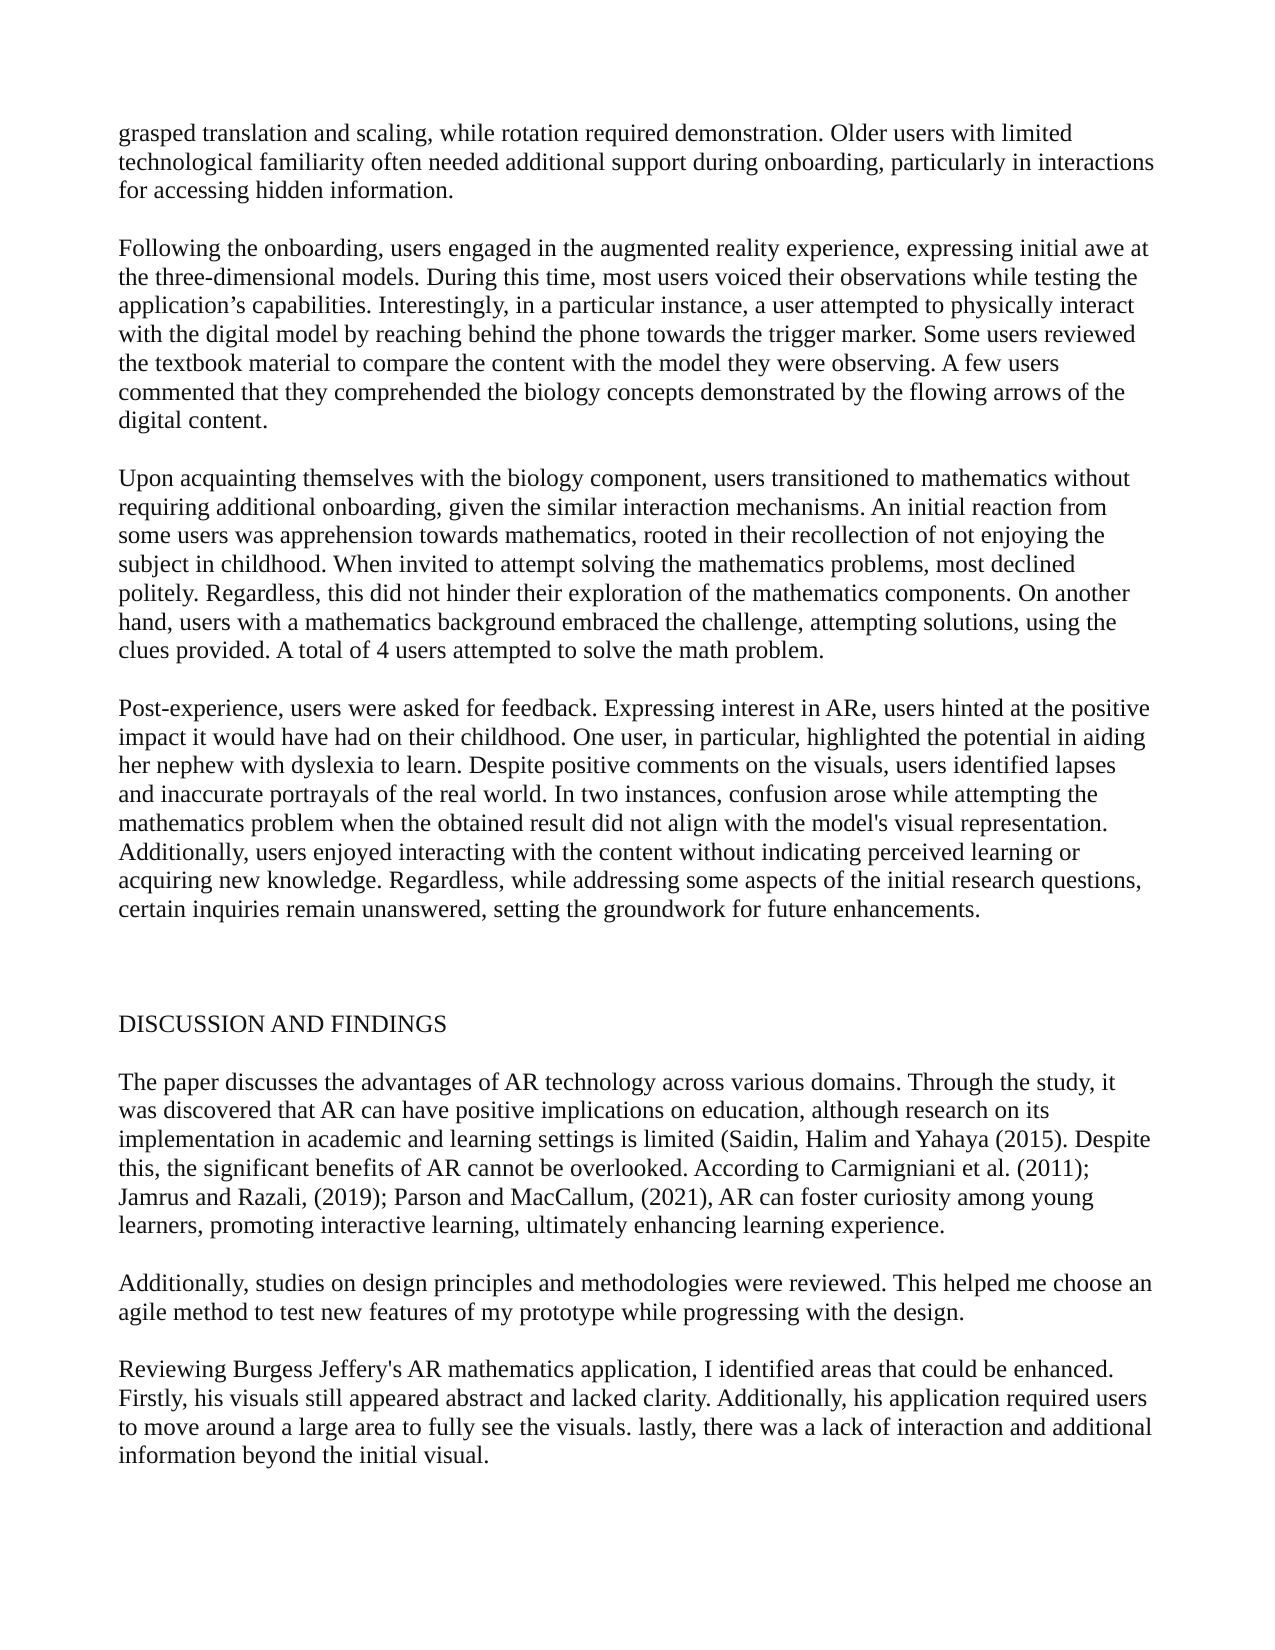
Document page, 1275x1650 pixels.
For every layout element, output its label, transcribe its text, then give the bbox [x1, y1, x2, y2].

text DISCUSSION AND FINDINGS [118, 1009, 1157, 1038]
text Upon acquainting themselves with the biology component, users transitioned to mathematics without requiring additional onboarding, given the similar interaction mechanisms. An initial reaction from some users was apprehension towards mathematics, rooted in their recollection of not enjoying the subject in childhood. When invited to attempt solving the mathematics problems, most declined politely. Regardless, this did not hinder their exploration of the mathematics components. On another hand, users with a mathematics background embraced the challenge, attempting solutions, using the clues provided. A total of 4 users attempted to solve the math problem. [118, 463, 1157, 664]
text Following the onboarding, users engaged in the augmented reality experience, expressing initial awe at the three-dimensional models. During this time, most users voiced their observations while testing the application’s capabilities. Interestingly, in a particular instance, a user attempted to physically interact with the digital model by reaching behind the phone towards the trigger marker. Some users reviewed the textbook material to compare the content with the model they were observing. A few users commented that they comprehended the biology concepts demonstrated by the flowing arrows of the digital content. [118, 233, 1157, 434]
text Post-experience, users were asked for feedback. Expressing interest in ARe, users hinted at the positive impact it would have had on their childhood. One user, in particular, highlighted the potential in aiding her nephew with dyslexia to learn. Despite positive comments on the visuals, users identified lapses and inaccurate portrayals of the real world. In two instances, confusion arose while attempting the mathematics problem when the obtained result did not align with the model's visual representation. Additionally, users enjoyed interacting with the content without indicating perceived learning or acquiring new knowledge. Regardless, while addressing some aspects of the initial research questions, certain inquiries remain unanswered, setting the groundwork for future enhancements. [118, 693, 1157, 923]
text Additionally, studies on design principles and methodologies were reviewed. This helped me choose an agile method to test new features of my prototype while progressing with the design. [118, 1268, 1157, 1326]
text Reviewing Burgess Jeffery's AR mathematics application, I identified areas that could be enhanced. Firstly, his visuals still appeared abstract and lacked clarity. Additionally, his application required users to move around a large area to fully see the visuals. lastly, there was a lack of interaction and additional information beyond the initial visual. [118, 1354, 1157, 1469]
text grasped translation and scaling, while rotation required demonstration. Older users with limited technological familiarity often needed additional support during onboarding, particularly in interactions for accessing hidden information. [118, 118, 1157, 204]
text The paper discusses the advantages of AR technology across various domains. Through the study, it was discovered that AR can have positive implications on education, although research on its implementation in academic and learning settings is limited (Saidin, Halim and Yahaya (2015). Despite this, the significant benefits of AR cannot be overlooked. According to Carmigniani et al. (2011); Jamrus and Razali, (2019); Parson and MacCallum, (2021), AR can foster curiosity among young learners, promoting interactive learning, ultimately enhancing learning experience. [118, 1067, 1157, 1239]
